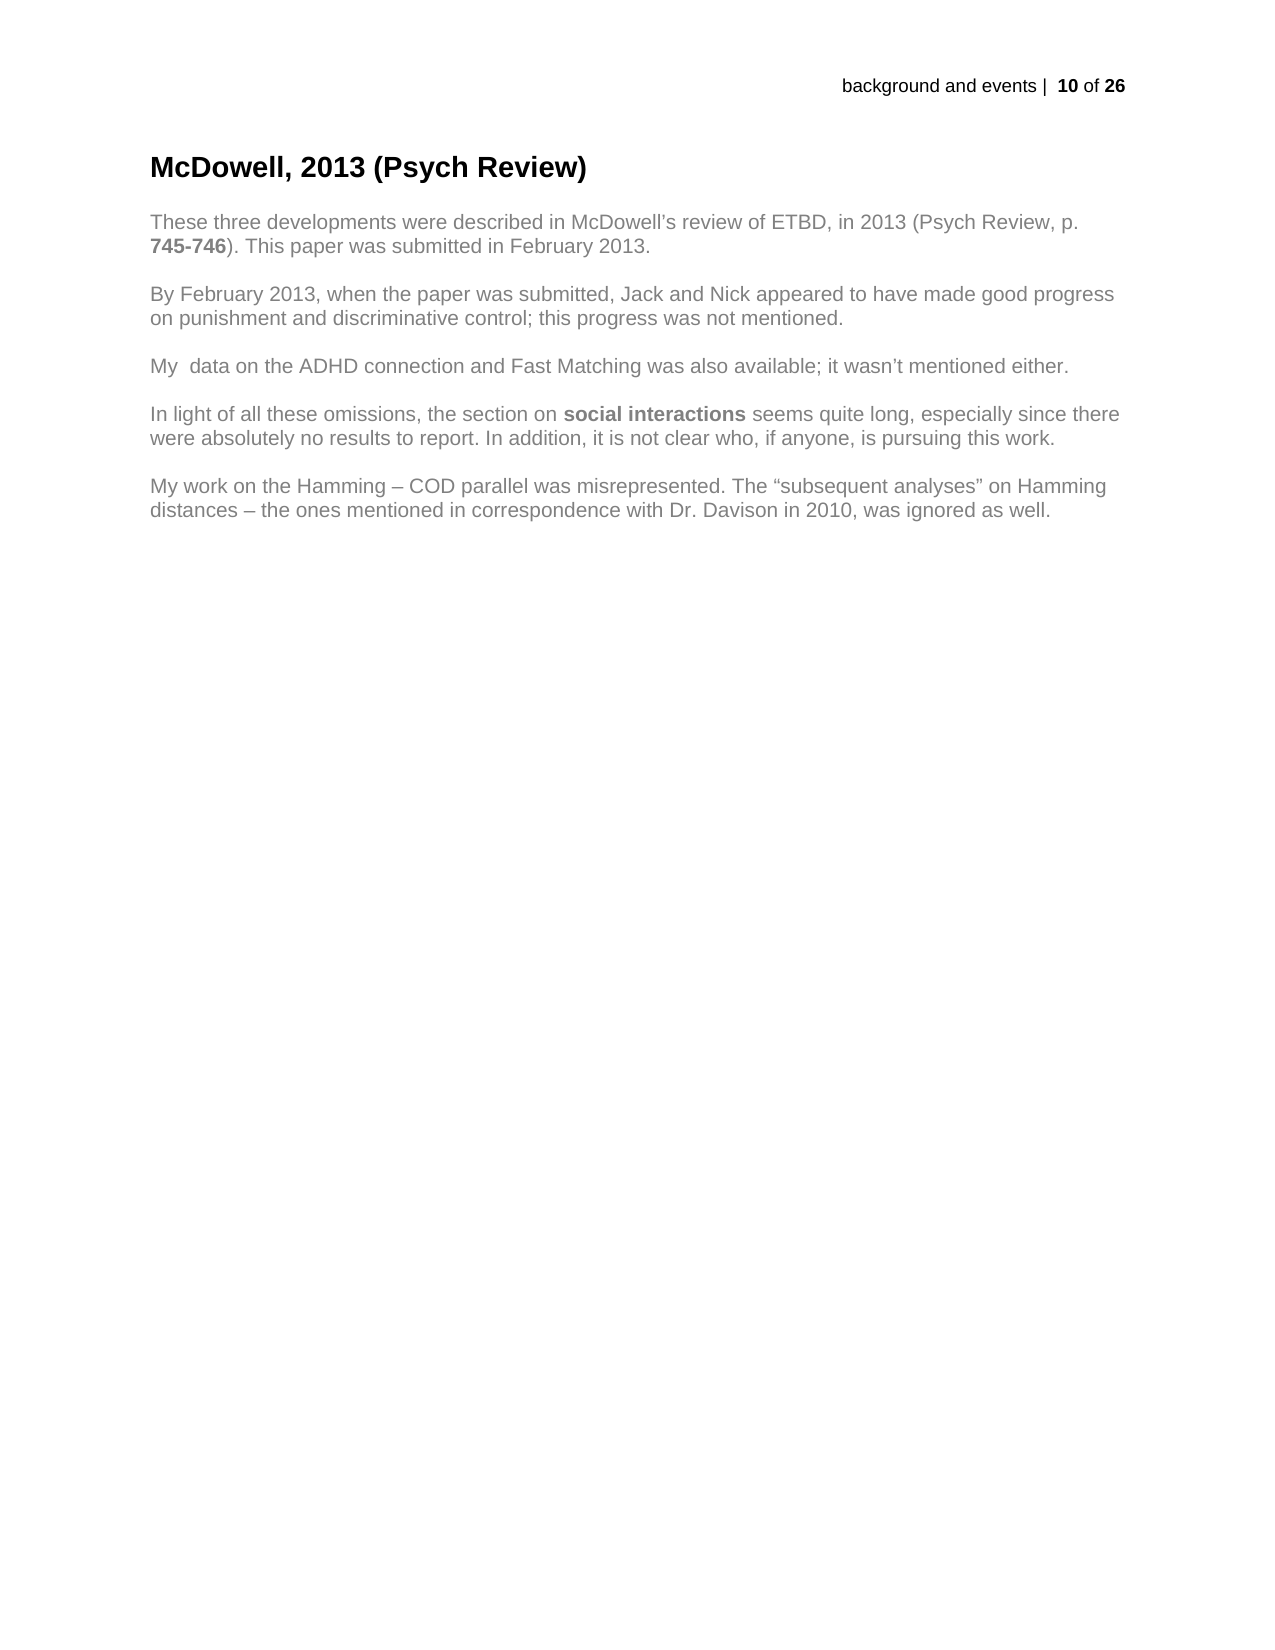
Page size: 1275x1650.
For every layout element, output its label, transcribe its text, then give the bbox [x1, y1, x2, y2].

text In light of all these omissions, the section on social interactions seems quite long, especially since there were absolutely no results to report. In addition, it is not clear who, if anyone, is pursuing this work. [150, 402, 1125, 450]
text By February 2013, when the paper was submitted, Jack and Nick appeared to have made good progress on punishment and discriminative control; this progress was not mentioned. [150, 282, 1125, 330]
text My work on the Hamming – COD parallel was misrepresented. The “subsequent analyses” on Hamming distances – the ones mentioned in correspondence with Dr. Davison in 2010, was ignored as well. [150, 474, 1125, 522]
text These three developments were described in McDowell’s review of ETBD, in 2013 (Psych Review, p. 745-746). This paper was submitted in February 2013. [150, 210, 1125, 258]
text My data on the ADHD connection and Fast Matching was also available; it wasn’t mentioned either. [150, 354, 1125, 378]
subtitle McDowell, 2013 (Psych Review) [150, 150, 1125, 183]
